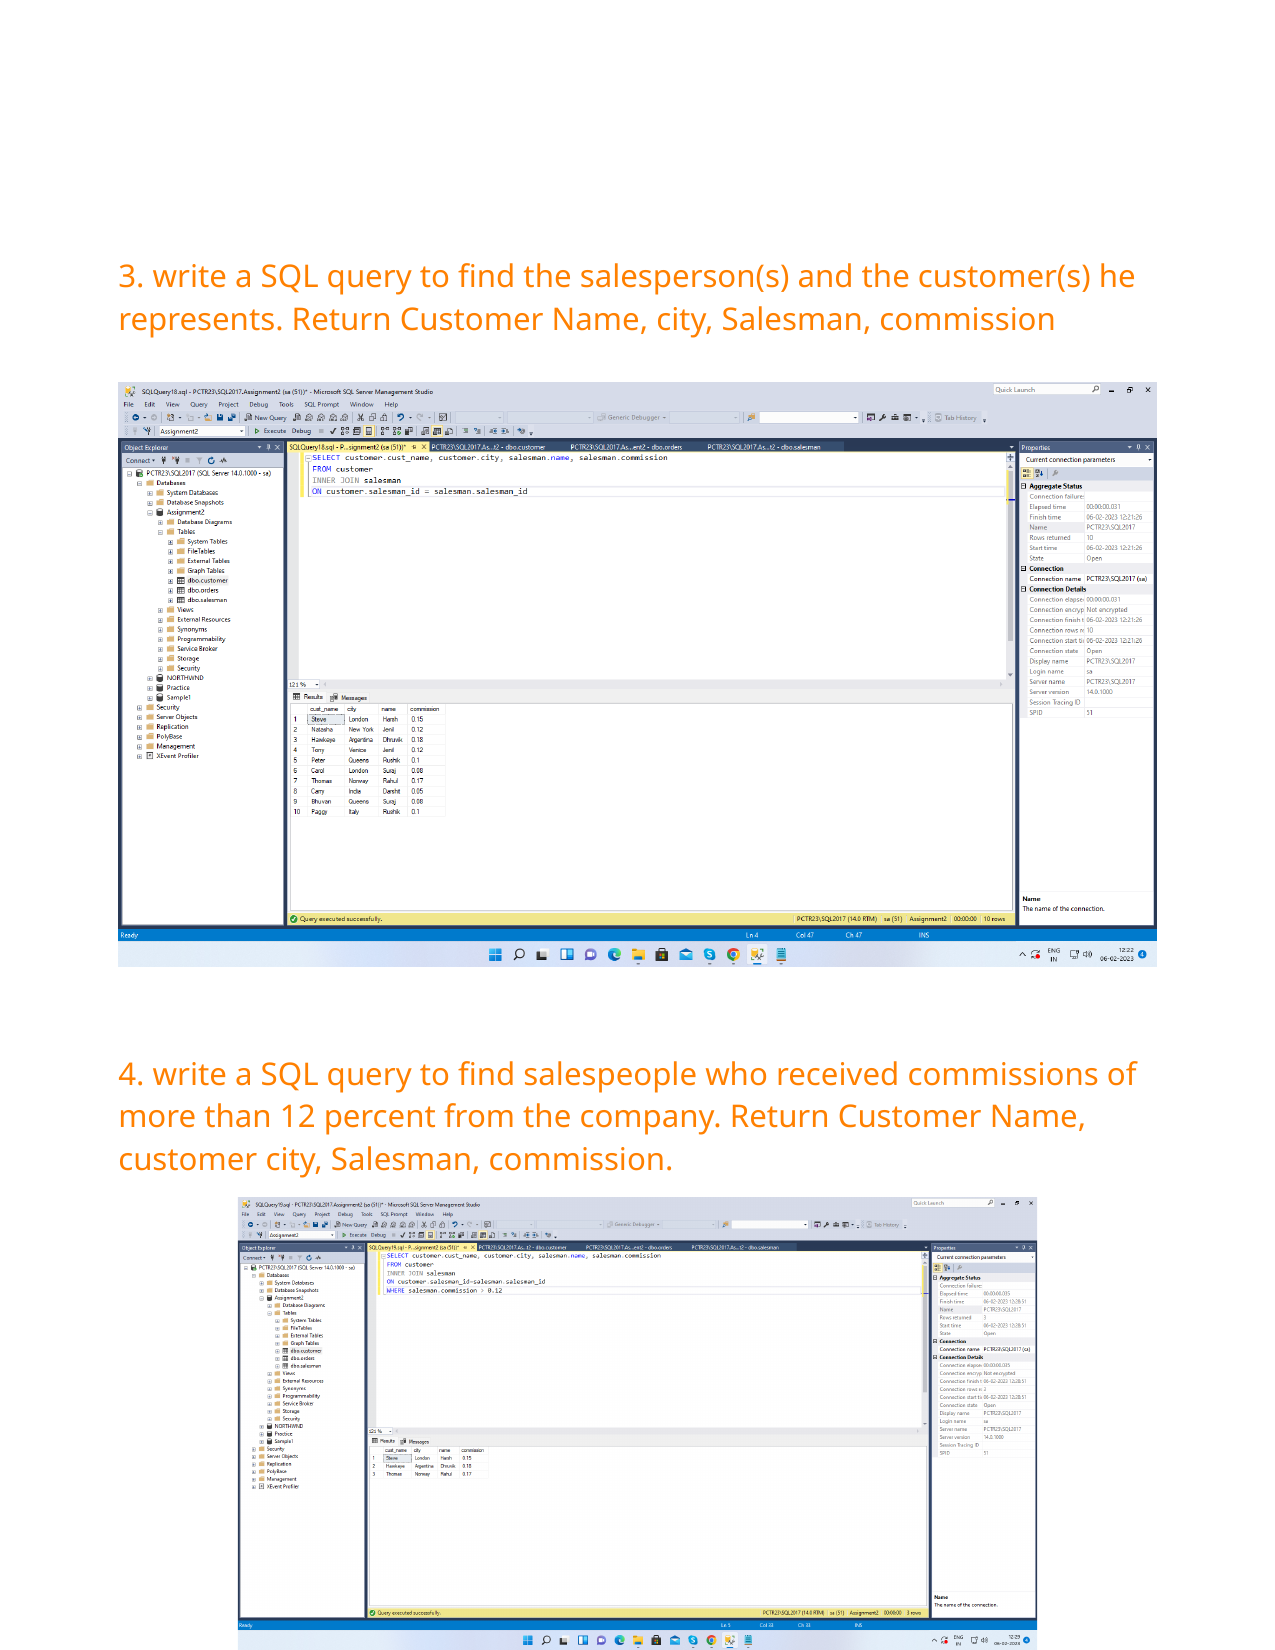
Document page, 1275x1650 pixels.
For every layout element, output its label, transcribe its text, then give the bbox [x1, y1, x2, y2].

text 3. write a SQL query to find the salesperson(s) and the customer(s) he represents. Return Customer Name, city, Salesman, commission [118, 254, 1157, 339]
picture [118, 382, 1157, 967]
picture [237, 1197, 1038, 1650]
text 4. write a SQL query to find salespeople who received commissions of more than 12 percent from the company. Return Customer Name, customer city, Salesman, commission. [118, 1052, 1157, 1179]
